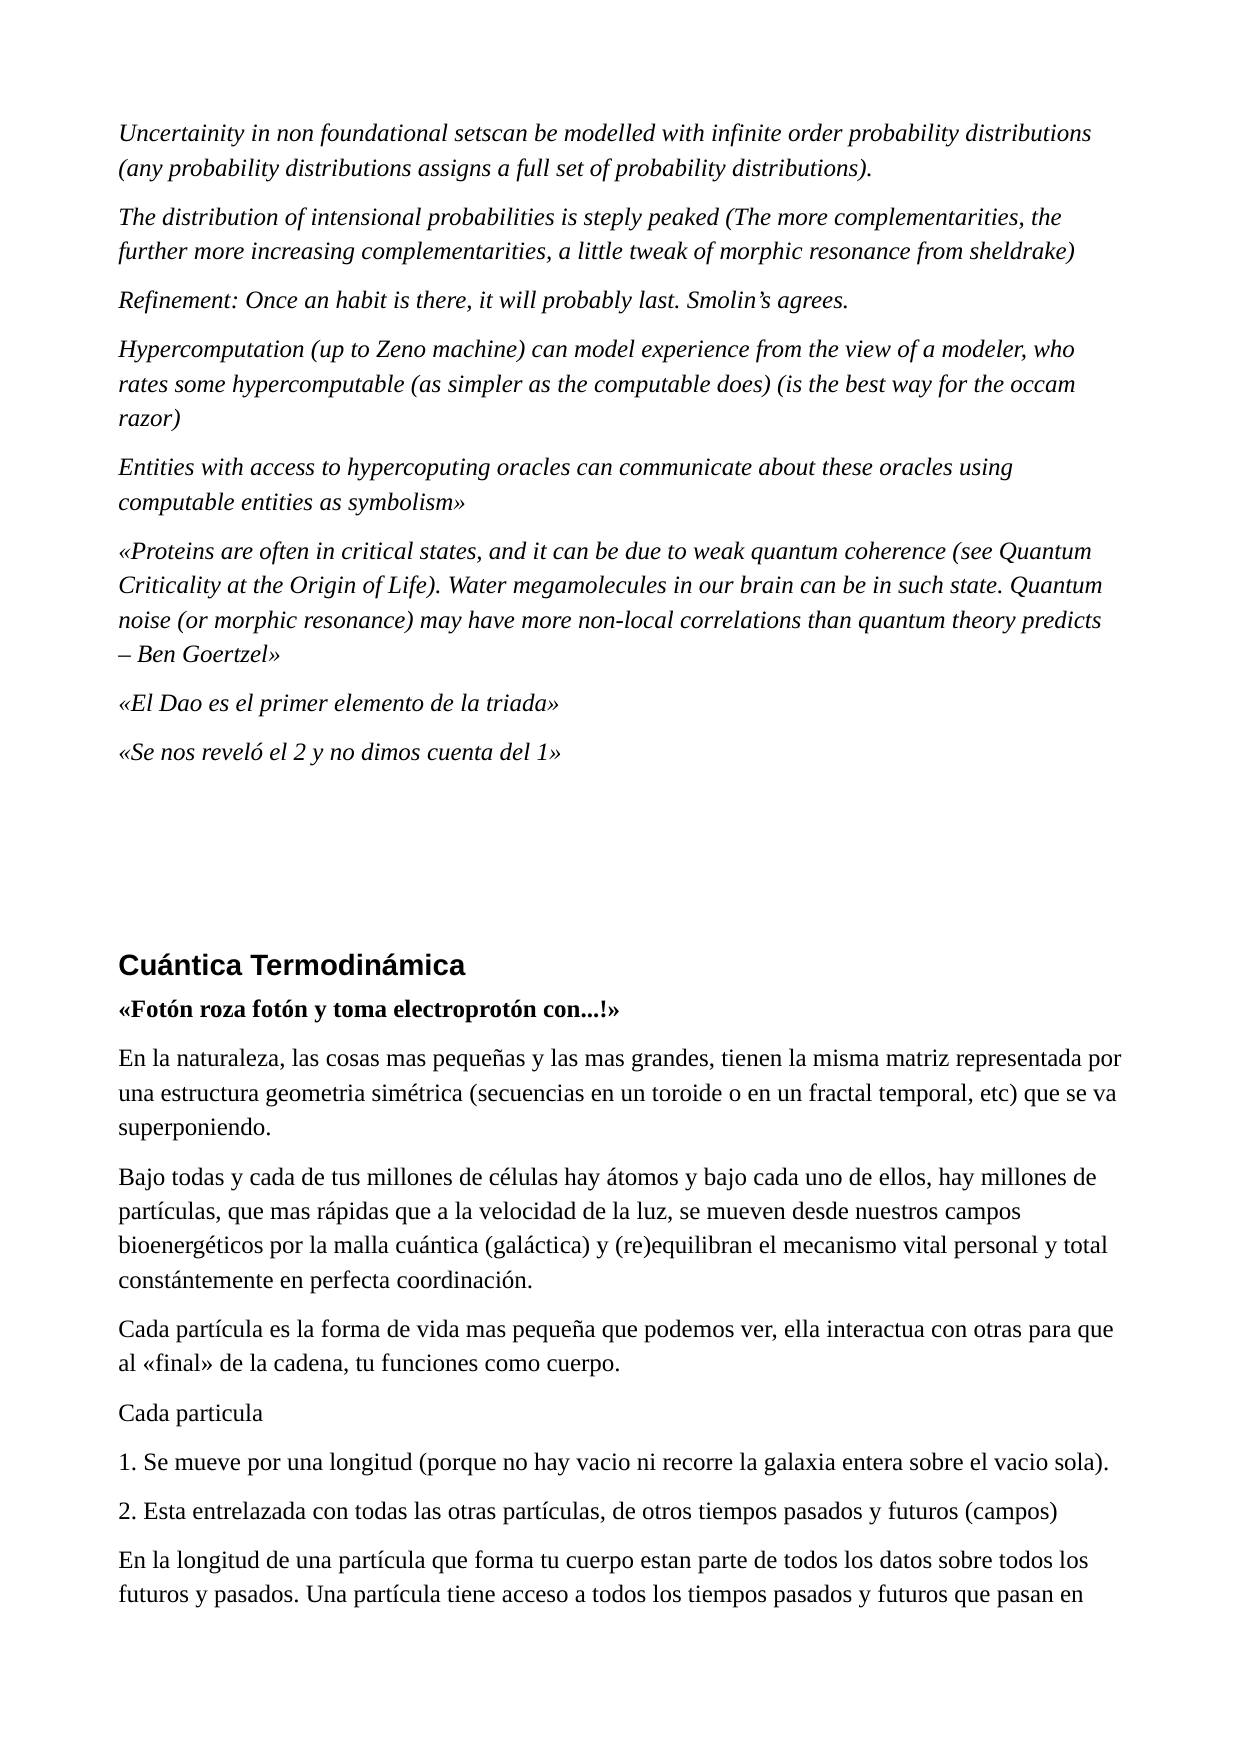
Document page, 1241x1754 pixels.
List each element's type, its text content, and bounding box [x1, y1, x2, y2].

text Cada particula [118, 1398, 1122, 1426]
text Hypercomputation (up to Zeno machine) can model experience from the view of a modeler, who rates some hypercomputable (as simpler as the computable does) (is the best way for the occam razor) [118, 334, 1122, 432]
text 2. Esta entrelazada con todas las otras partículas, de otros tiempos pasados y futuros (campos) [118, 1496, 1122, 1524]
text Entities with access to hypercoputing oracles can communicate about these oracles using computable entities as symbolism» [118, 452, 1122, 516]
text 1. Se mueve por una longitud (porque no hay vacio ni recorre la galaxia entera sobre el vacio sola). [118, 1447, 1122, 1475]
text En la longitud de una partícula que forma tu cuerpo estan parte de todos los datos sobre todos los futuros y pasados. Una partícula tiene acceso a todos los tiempos pasados y futuros que pasan en [118, 1545, 1122, 1608]
text «Proteins are often in critical states, and it can be due to weak quantum coherence (see Quantum Criticality at the Origin of Life). Water megamolecules in our brain can be in such state. Quantum noise (or morphic resonance) may have more non-local correlations than quantum theory predicts – Ben Goertzel» [118, 536, 1122, 668]
text «El Dao es el primer elemento de la triada» [118, 688, 1122, 717]
text En la naturaleza, las cosas mas pequeñas y las mas grandes, tienen la misma matriz representada por una estructura geometria simétrica (secuencias en un toroide o en un fractal temporal, etc) que se va superponiendo. [118, 1043, 1122, 1141]
text Refinement: Once an habit is there, it will probably last. Smolin’s agrees. [118, 285, 1122, 314]
text «Fotón roza fotón y toma electroprotón con...!» [118, 994, 1122, 1023]
text The distribution of intensional probabilities is steply peaked (The more complementarities, the further more increasing complementarities, a little tweak of morphic resonance from sheldrake) [118, 202, 1122, 265]
text Bajo todas y cada de tus millones de células hay átomos y bajo cada uno de ellos, hay millones de partículas, que mas rápidas que a la velocidad de la luz, se mueven desde nuestros campos bioenergéticos por la malla cuántica (galáctica) y (re)equilibran el mecanismo vital personal y total constántemente en perfecta coordinación. [118, 1162, 1122, 1294]
text Cada partícula es la forma de vida mas pequeña que podemos ver, ella interactua con otras para que al «final» de la cadena, tu funciones como cuerpo. [118, 1314, 1122, 1377]
subtitle Cuántica Termodinámica [118, 948, 1122, 982]
text «Se nos reveló el 2 y no dimos cuenta del 1» [118, 737, 1122, 766]
text Uncertainity in non foundational setscan be modelled with infinite order probability distributions (any probability distributions assigns a full set of probability distributions). [118, 118, 1122, 181]
